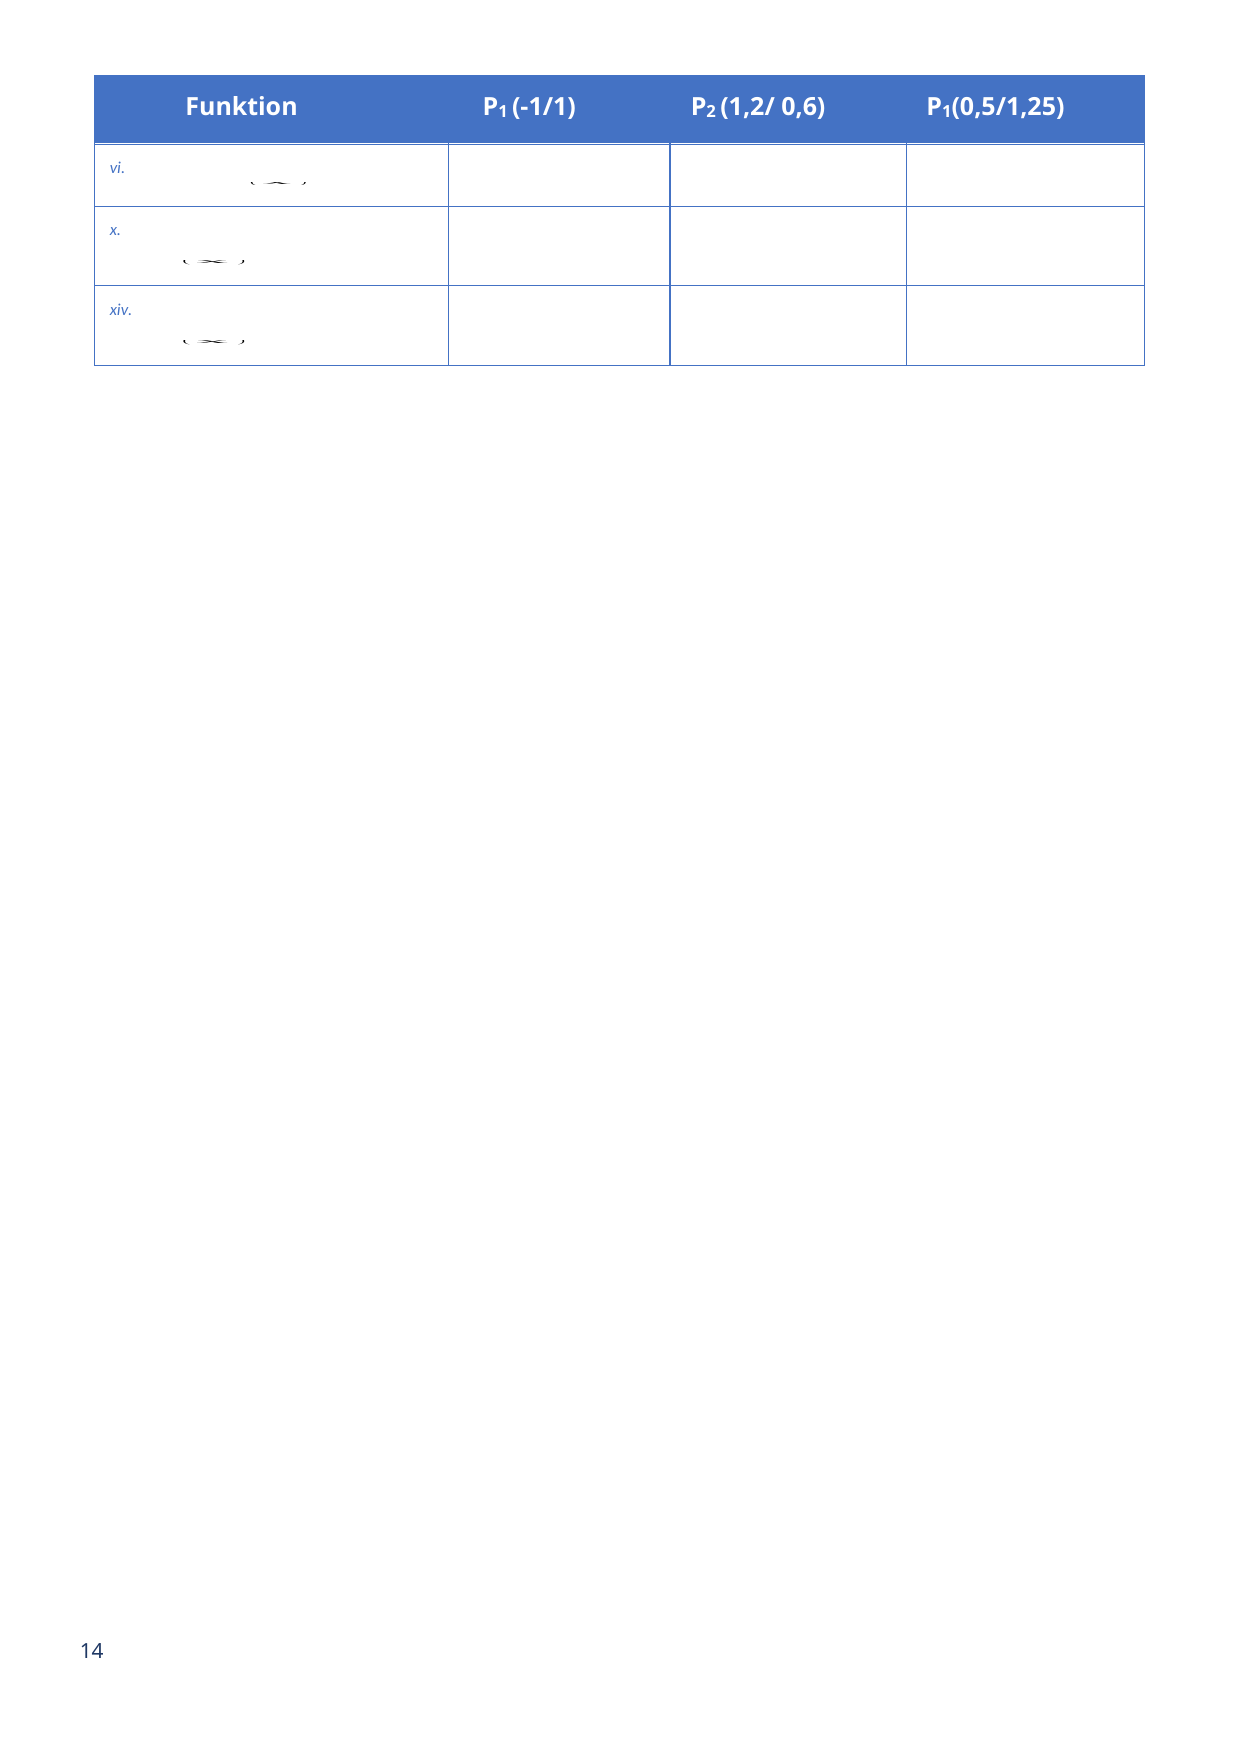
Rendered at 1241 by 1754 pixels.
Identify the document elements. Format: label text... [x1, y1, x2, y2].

table_cell [449, 207, 669, 285]
table_cell [95, 207, 448, 285]
table_cell [671, 286, 906, 365]
table_cell [95, 145, 448, 206]
table_header P2 (1,2/ 0,6) [671, 76, 906, 143]
table_cell [907, 286, 1144, 365]
table_cell [907, 207, 1144, 285]
table_cell [671, 207, 906, 285]
table_cell [449, 145, 669, 206]
table_cell [671, 145, 906, 206]
table_cell [95, 286, 448, 365]
table_cell [449, 286, 669, 365]
table_header P1(0,5/1,25) [907, 76, 1144, 143]
table_cell [907, 145, 1144, 206]
table_header Funktion [95, 76, 448, 143]
table_header P1 (-1/1) [449, 76, 669, 143]
